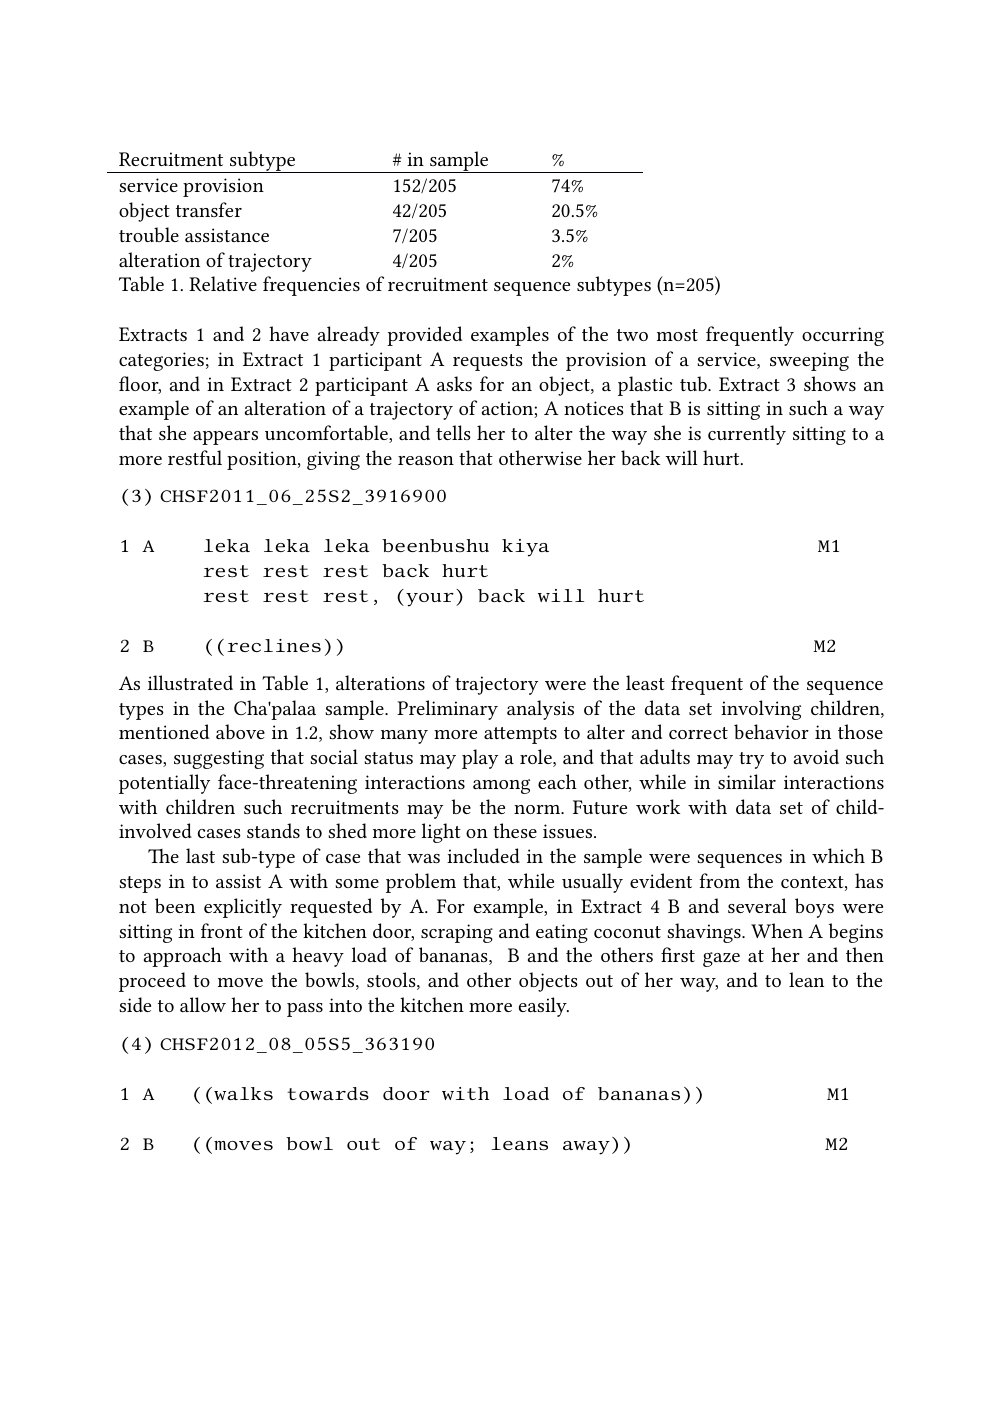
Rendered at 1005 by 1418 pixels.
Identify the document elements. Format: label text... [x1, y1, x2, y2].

table_header % [540, 147, 643, 172]
table_cell 7/205 [381, 222, 540, 247]
table_cell alteration of trajectory [107, 247, 381, 272]
table_header # in sample [381, 147, 540, 172]
table_cell 20.5% [540, 198, 643, 222]
table_cell object transfer [107, 198, 381, 222]
text As illustrated in Table 1, alterations of trajectory were the least frequent of the sequence types in the Cha'palaa sample. Preliminary analysis of the data set involving children, mentioned above in 1.2, show many more attempts to alter and correct behavior in those cases, suggesting that social status may play a role, and that adults may try to avoid such potentially face-threatening interactions among each other, while in similar interactions with children such recruitments may be the norm. Future work with data set of child-involved cases stands to shed more light on these issues. [118, 670, 886, 844]
table_cell 2% [540, 247, 643, 272]
table_cell 4/205 [381, 247, 540, 272]
table_cell 152/205 [381, 173, 540, 198]
table_cell trouble assistance [107, 222, 381, 247]
list CHSF2012_08_05S5_363190 1 A ((walks towards door with load of bananas)) M1 2 B ((moves bowl out of way; leans away)) M2 [118, 1030, 886, 1155]
table_cell 74% [540, 173, 643, 198]
text The last sub-type of case that was included in the sample were sequences in which B steps in to assist A with some problem that, while usually evident from the context, has not been explicitly requested by A. For example, in Extract 4 B and several boys were sitting in front of the kitchen door, scraping and eating coconut shavings. When A begins to approach with a heavy load of bananas, B and the others first gaze at her and then proceed to move the bowls, stools, and other objects out of her way, and to lean to the side to allow her to pass into the kitchen more easily. [118, 844, 886, 1017]
list CHSF2011_06_25S2_3916900 1 A leka leka leka beenbushu kiya M1 rest rest rest back hurt rest rest rest, (your) back will hurt 2 B ((reclines)) M2 [118, 483, 886, 658]
table_cell 3.5% [540, 222, 643, 247]
text Extracts 1 and 2 have already provided examples of the two most frequently occurring categories; in Extract 1 participant A requests the provision of a service, sweeping the floor, and in Extract 2 participant A asks for an object, a plastic tub. Extract 3 shows an example of an alteration of a trajectory of action; A notices that B is sitting in such a way that she appears uncomfortable, and tells her to alter the way she is currently sitting to a more restful position, giving the reason that otherwise her back will hurt. [118, 322, 886, 470]
table_header Recruitment subtype [107, 147, 381, 172]
table_cell 42/205 [381, 198, 540, 222]
text Table 1. Relative frequencies of recruitment sequence subtypes (n=205) [118, 272, 886, 297]
table_cell service provision [107, 173, 381, 198]
